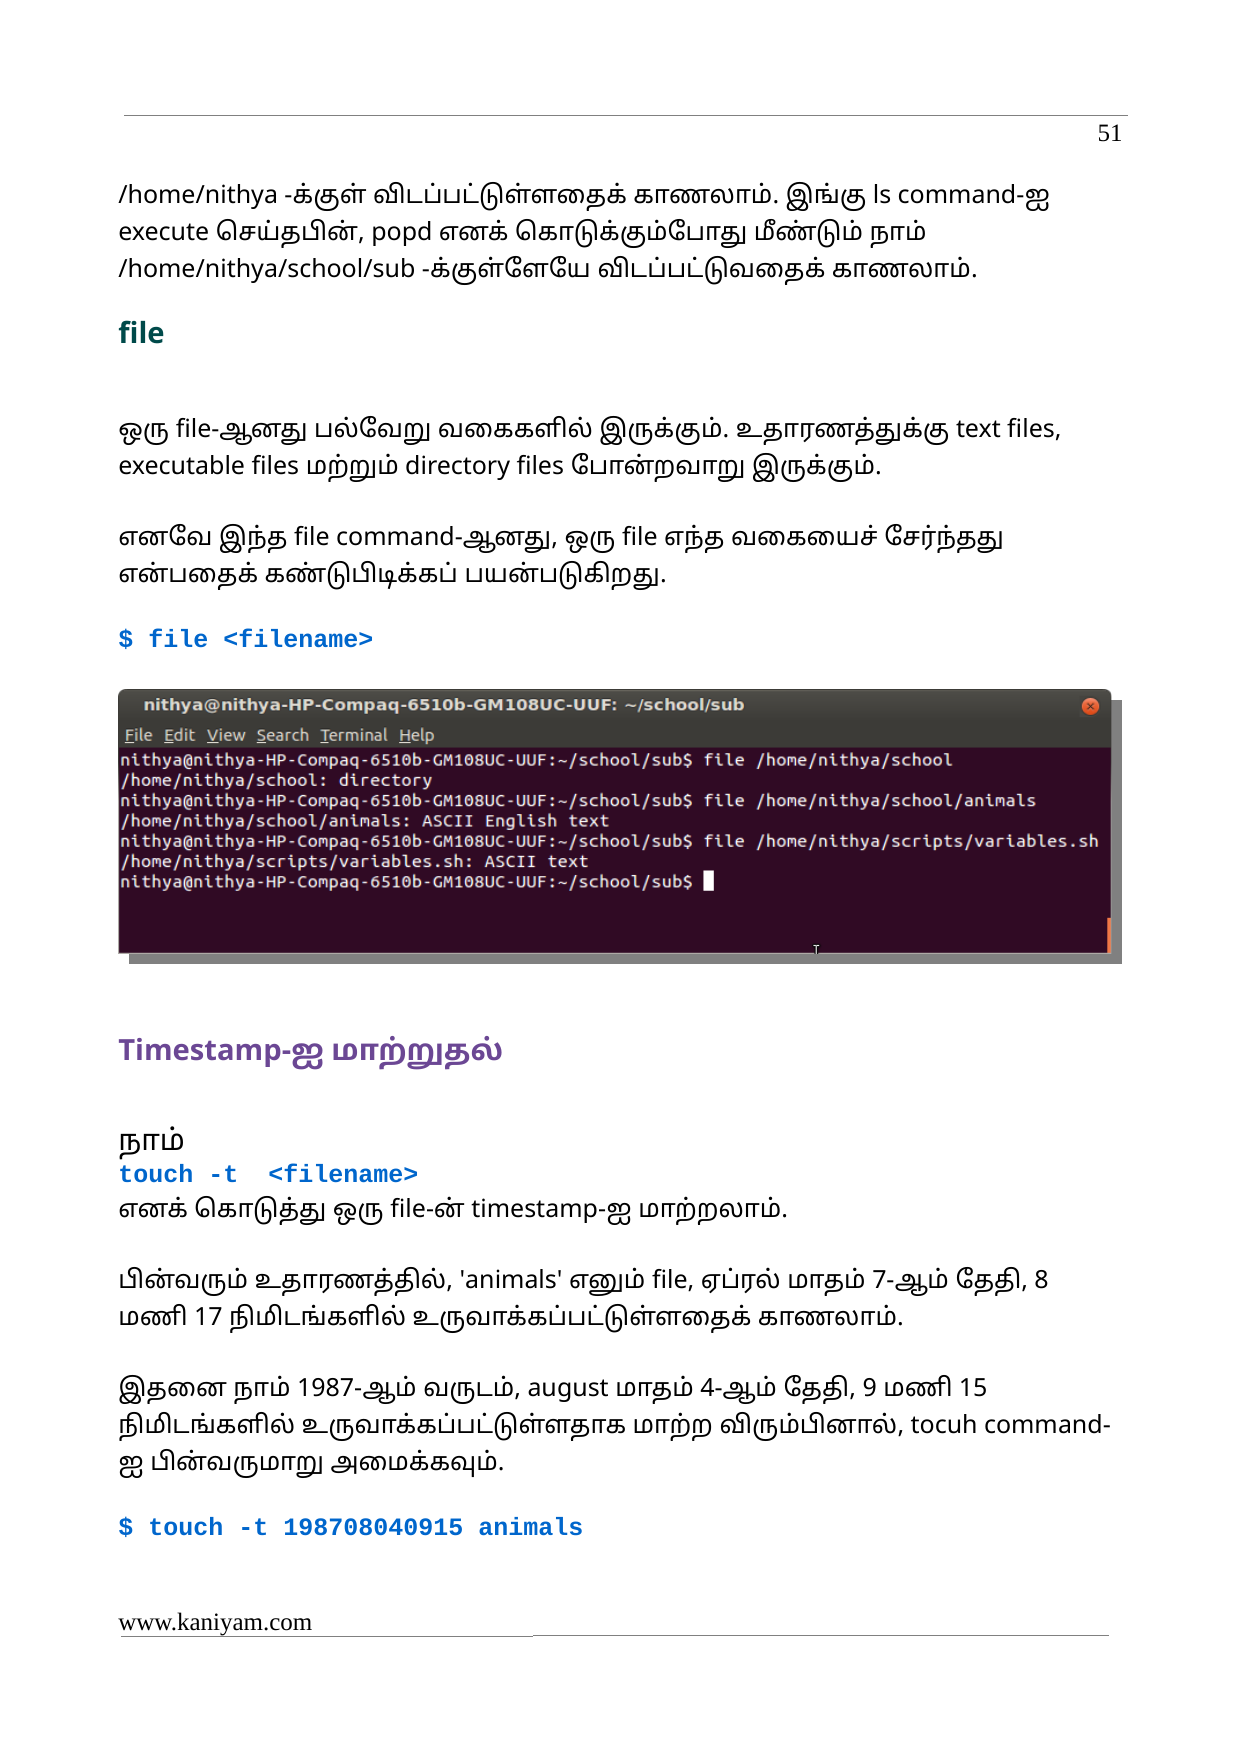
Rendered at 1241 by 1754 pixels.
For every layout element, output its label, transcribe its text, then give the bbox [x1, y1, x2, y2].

text நாம் [118, 1124, 1122, 1162]
subtitle file [118, 312, 1122, 352]
text /home/nithya -க்குள் விடப்பட்டுள்ளதைக் காணலாம். இங்கு ls command-ஐ execute செய்தபின், popd எனக் கொடுக்கும்போது மீண்டும் நாம் /home/nithya/school/sub -க்குள்ளேயே விடப்பட்டுவதைக் காணலாம். [118, 176, 1122, 287]
picture [118, 689, 1112, 954]
text ஒரு file-ஆனது பல்வேறு வகைகளில் இருக்கும். உதாரணத்துக்கு text files, executable files மற்றும் directory files போன்றவாறு இருக்கும். [118, 411, 1122, 485]
text $ file <filename> [118, 627, 1122, 655]
text பின்வரும் உதாரணத்தில், 'animals' எனும் file, ஏப்ரல் மாதம் 7-ஆம் தேதி, 8 மணி 17 நிமிடங்களில் உருவாக்கப்பட்டுள்ளதைக் காணலாம். [118, 1261, 1122, 1335]
subtitle Timestamp-ஐ மாற்றுதல் [118, 1029, 1122, 1072]
text $ touch -t 198708040915 animals [118, 1514, 1122, 1543]
text எனக் கொடுத்து ஒரு file-ன் timestamp-ஐ மாற்றலாம். [118, 1190, 1122, 1227]
text touch -t <filename> [118, 1162, 1122, 1190]
text இதனை நாம் 1987-ஆம் வருடம், august மாதம் 4-ஆம் தேதி, 9 மணி 15 நிமிடங்களில் உருவாக்கப்பட்டுள்ளதாக மாற்ற விரும்பினால், tocuh command-ஐ பின்வருமாறு அமைக்கவும். [118, 1369, 1122, 1480]
text எனவே இந்த file command-ஆனது, ஒரு file எந்த வகையைச் சேர்ந்தது என்பதைக் கண்டுபிடிக்கப் பயன்படுகிறது. [118, 519, 1122, 593]
